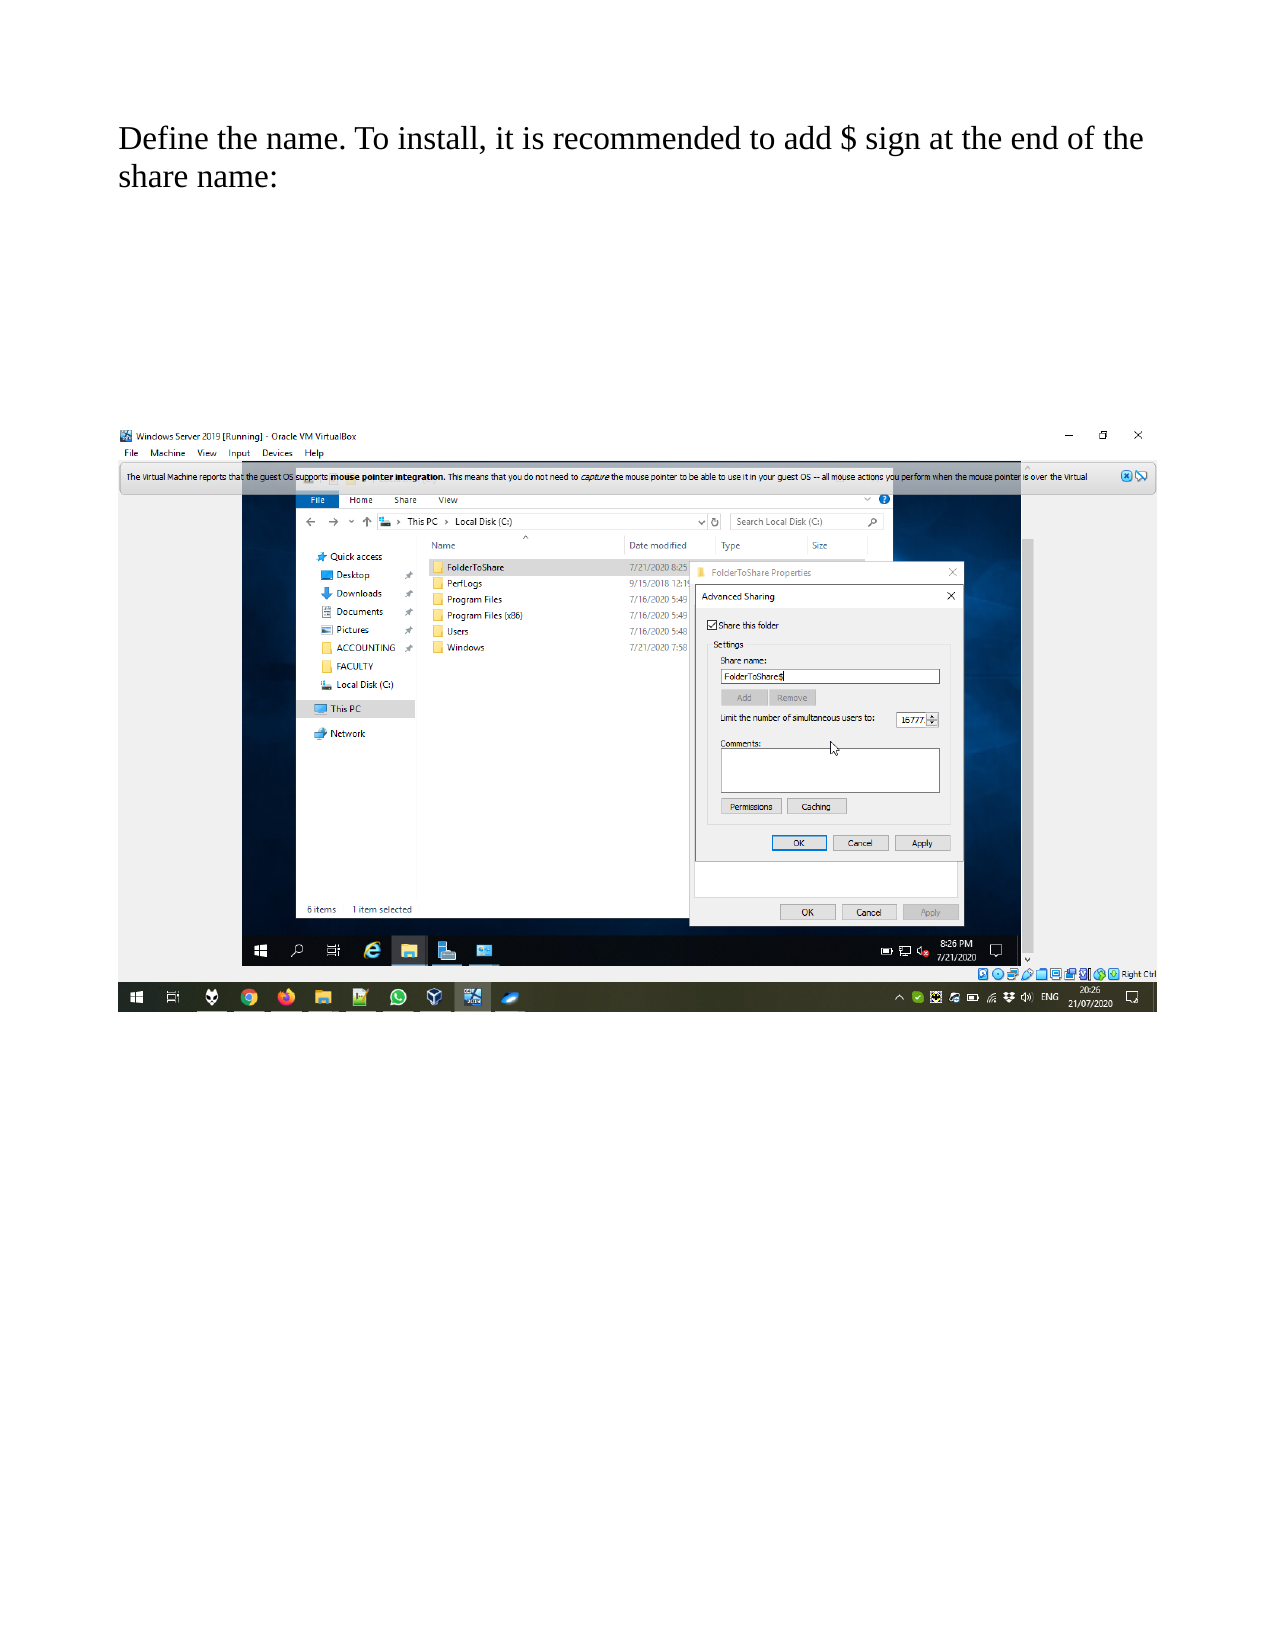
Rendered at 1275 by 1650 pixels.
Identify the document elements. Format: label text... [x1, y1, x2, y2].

text Define the name. To install, it is recommended to add $ sign at the end of the share name: [118, 118, 1157, 195]
picture [118, 427, 1157, 1012]
